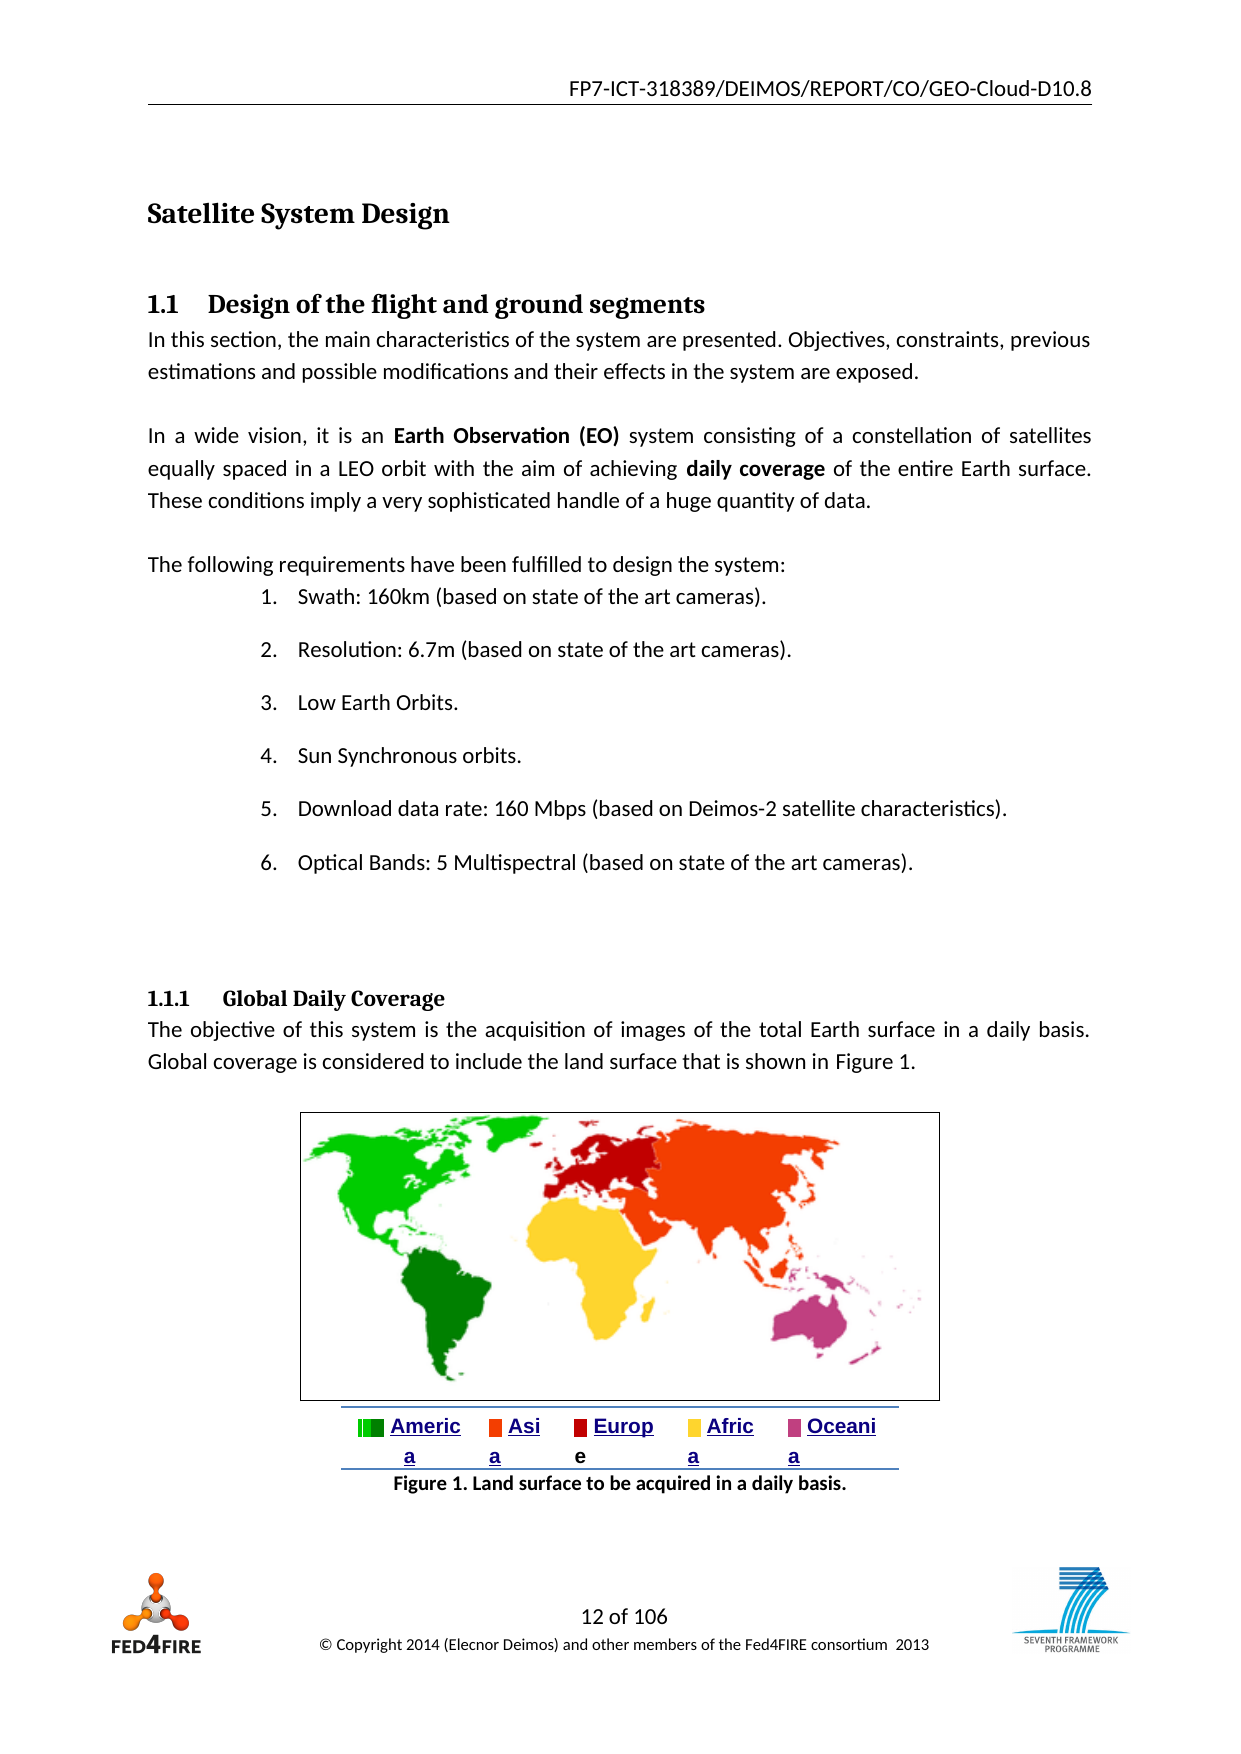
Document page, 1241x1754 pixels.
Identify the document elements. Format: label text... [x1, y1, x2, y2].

list Sun Synchronous orbits. [260, 742, 1092, 769]
list Optical Bands: 5 Multispectral (based on state of the art cameras). [260, 848, 1092, 876]
list Download data rate: 160 Mbps (based on Deimos-2 satellite characteristics). [260, 794, 1092, 823]
text In this section, the main characteristics of the system are presented. Objectives, constraints, previous estimations and possible modifications and their effects in the system are exposed. [148, 325, 1092, 385]
table_header Africa [676, 1408, 777, 1468]
table_header Europe [563, 1408, 676, 1468]
text The objective of this system is the acquisition of images of the total Earth surface in a daily basis. Global coverage is considered to include the land surface that is shown in Figure 1. [148, 1015, 1092, 1076]
text The following requirements have been fulfilled to design the system: [148, 550, 1092, 578]
subtitle Global Daily Coverage [148, 986, 1092, 1012]
subtitle Design of the flight and ground segments [148, 289, 1092, 320]
list Low Earth Orbits. [260, 688, 1092, 717]
list Swath: 160km (based on state of the art cameras). [260, 582, 1092, 611]
list Resolution: 6.7m (based on state of the art cameras). [260, 636, 1092, 663]
text Figure 1. Land surface to be acquired in a daily basis. [148, 1470, 1092, 1495]
text In a wide vision, it is an Earth Observation (EO) system consisting of a constellation of satellites equally spaced in a LEO orbit with the aim of achieving daily coverage of the entire Earth surface. These conditions imply a very sophisticated handle of a huge quantity of data. [148, 422, 1092, 514]
table_header Asia [478, 1408, 563, 1468]
table_header America [341, 1408, 478, 1468]
table_header Oceania [777, 1408, 899, 1468]
subtitle Satellite System Design [148, 198, 1092, 231]
